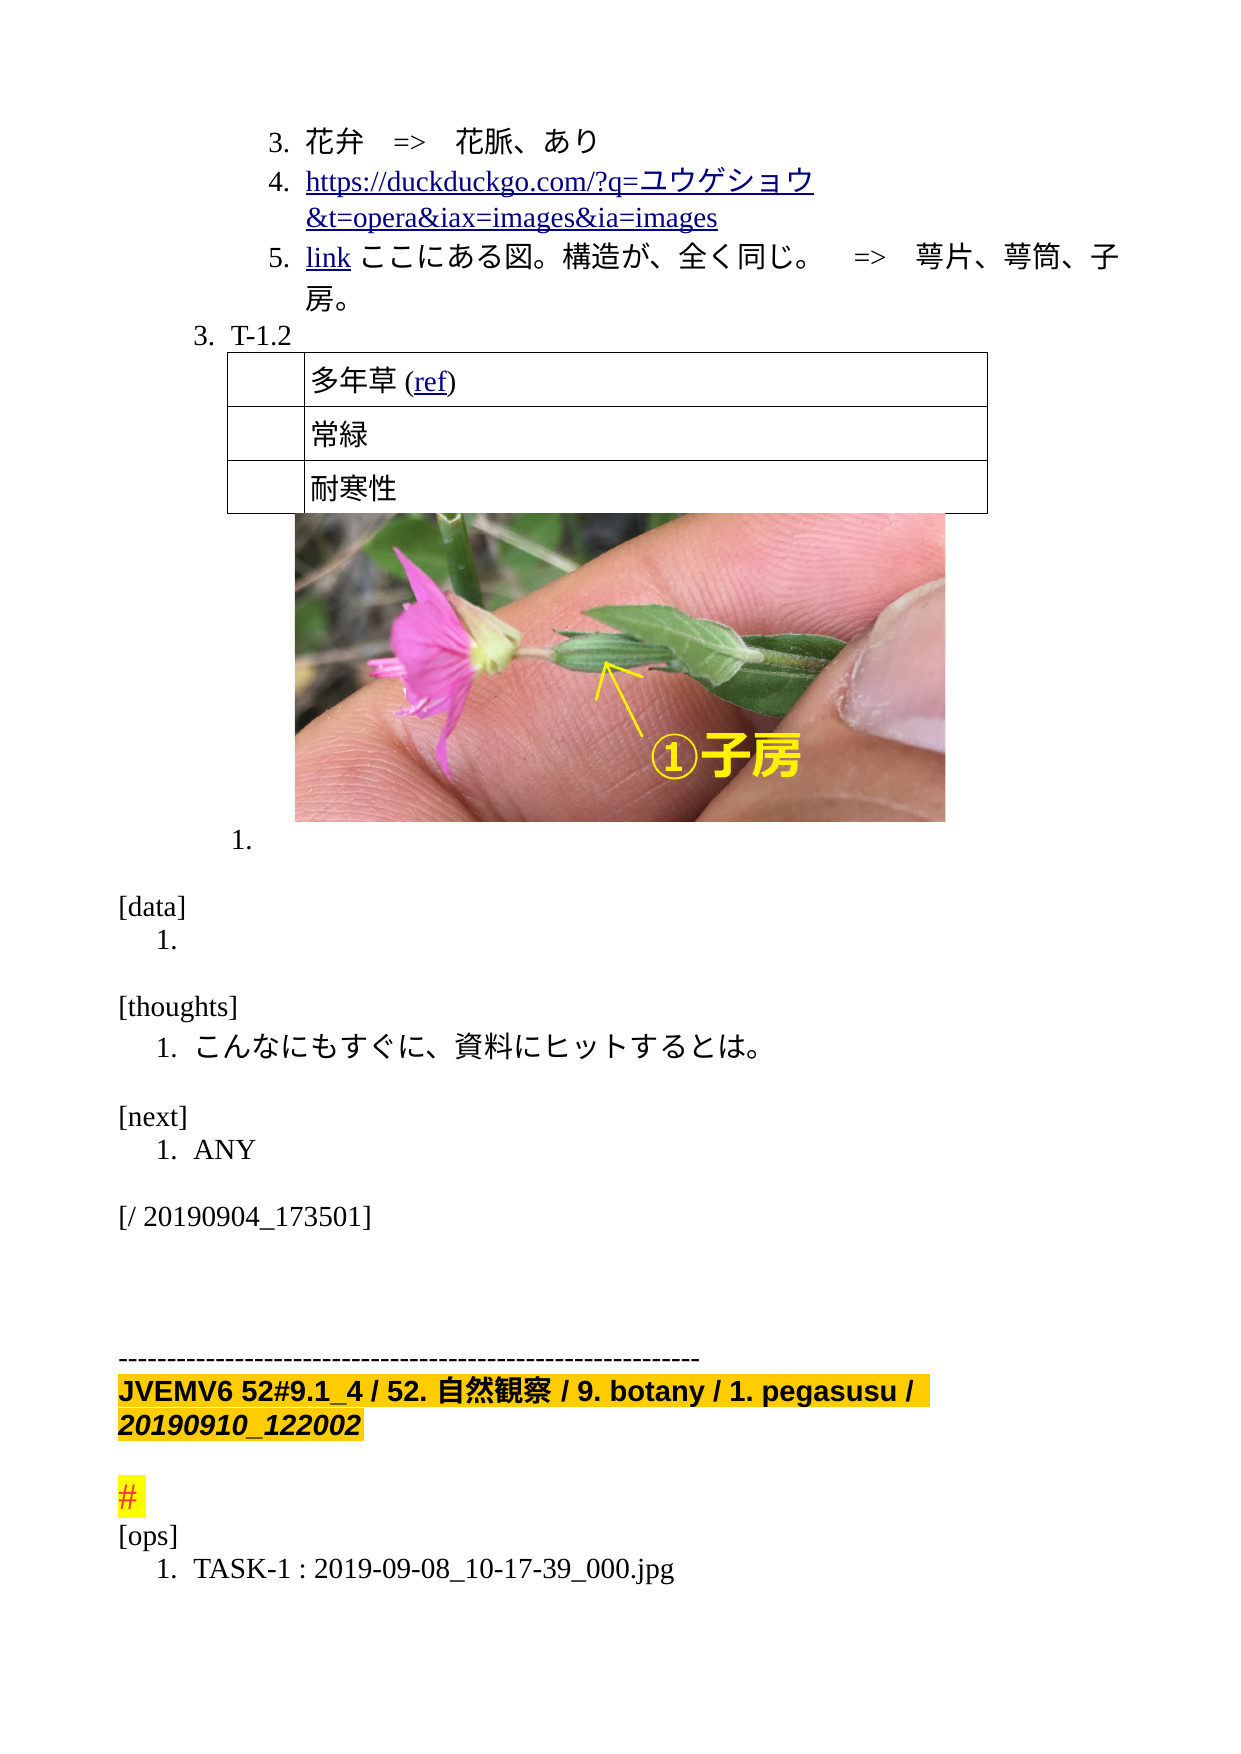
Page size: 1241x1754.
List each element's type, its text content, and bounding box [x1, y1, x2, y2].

text [next] [118, 1099, 1122, 1132]
table_cell 耐寒性 [305, 461, 987, 513]
text [ops] [118, 1518, 1122, 1551]
table_cell [228, 461, 304, 513]
text ------------------------------------------------------------ [118, 1340, 1122, 1374]
text JVEMV6 52#9.1_4 / 52. 自然観察 / 9. botany / 1. pegasusu / 20190910_122002 [118, 1374, 1122, 1441]
table_header 多年草 (ref) [305, 353, 987, 406]
table_header [228, 353, 304, 406]
list https://duckduckgo.com/?q=ユウゲショウ&t=opera&iax=images&ia=images [268, 160, 1122, 234]
text [data] [118, 889, 1122, 922]
list ANY [156, 1132, 1122, 1166]
table_cell [228, 407, 304, 459]
list link ここにある図。構造が、全く同じ。 => 萼片、萼筒、子房。 [268, 234, 1122, 318]
table_cell 常緑 [305, 407, 987, 459]
text # [118, 1474, 1122, 1518]
list 花弁 => 花脈、あり [268, 118, 1122, 160]
list T-1.2 [193, 318, 1122, 352]
text [/ 20190904_173501] [118, 1199, 1122, 1233]
text [thoughts] [118, 989, 1122, 1023]
list こんなにもすぐに、資料にヒットするとは。 [156, 1023, 1122, 1065]
list TASK-1 : 2019-09-08_10-17-39_000.jpg [156, 1551, 1122, 1585]
